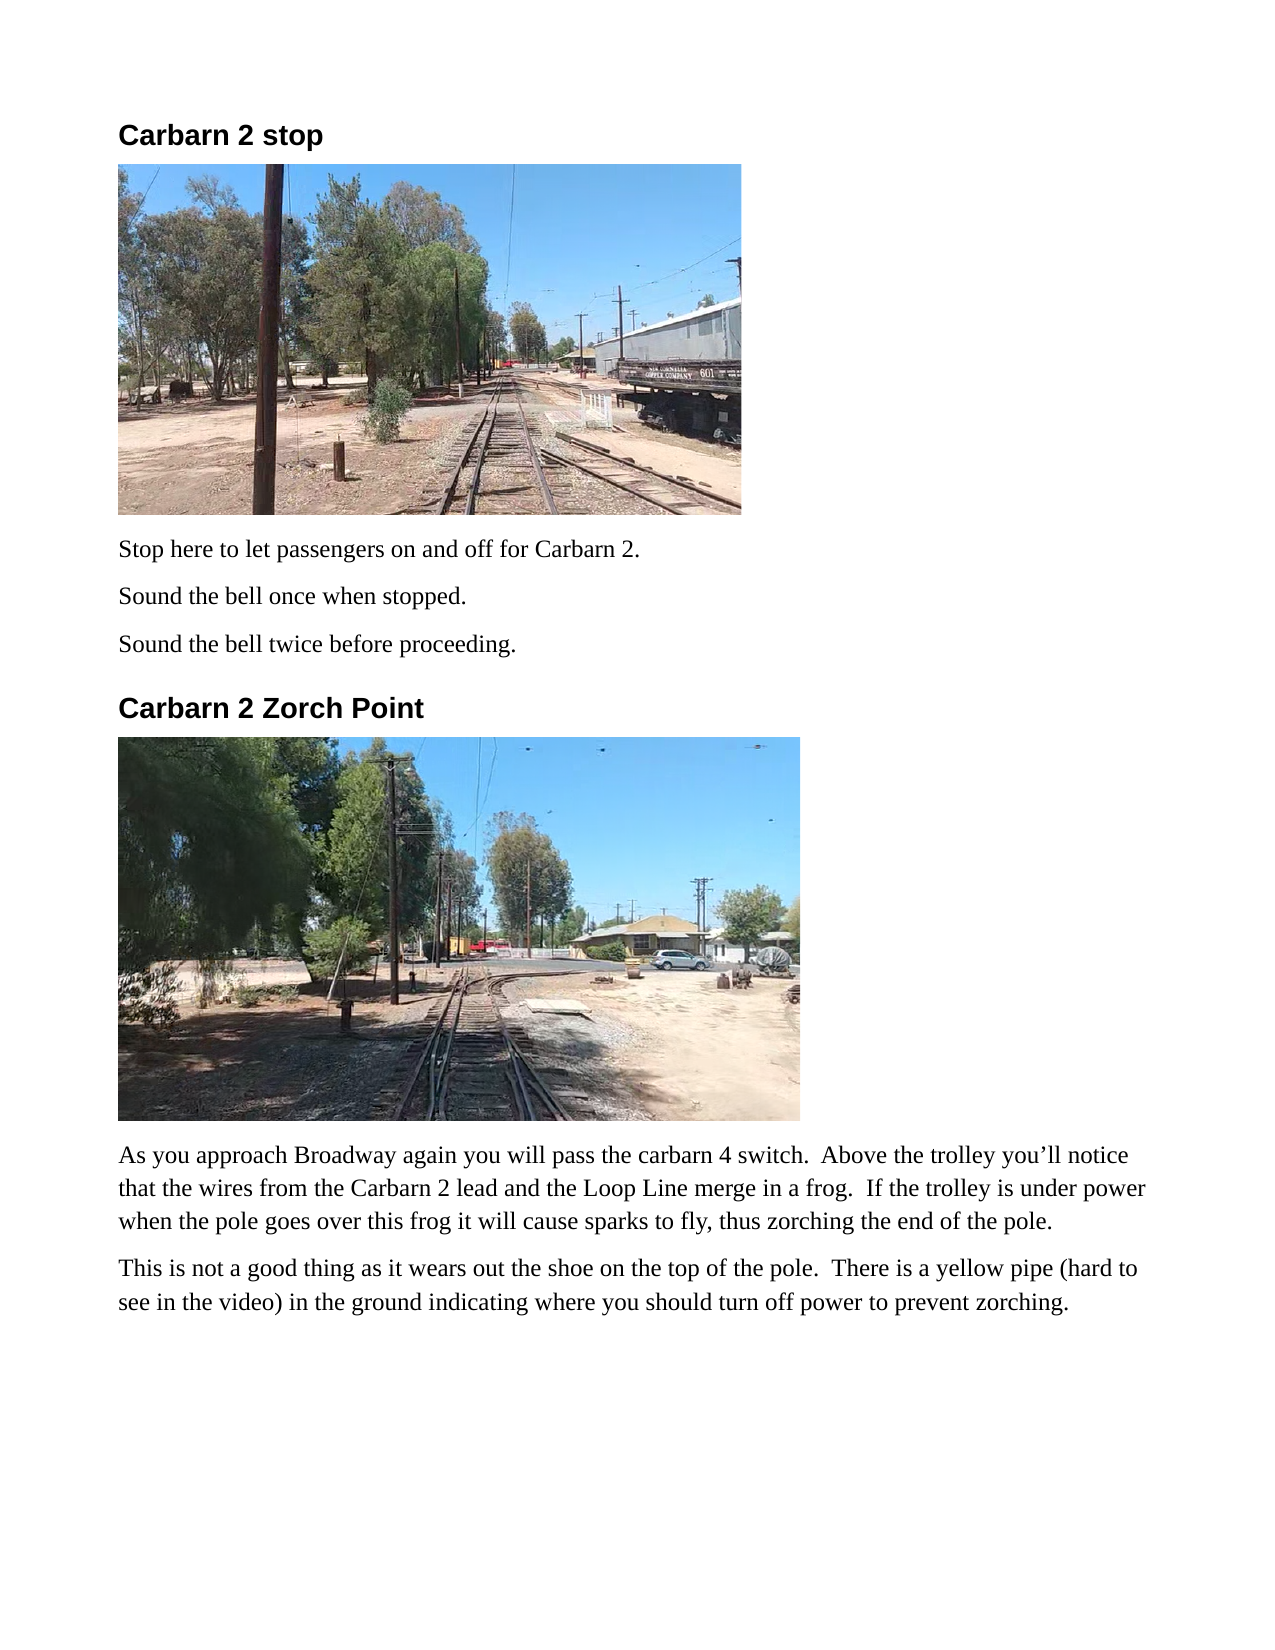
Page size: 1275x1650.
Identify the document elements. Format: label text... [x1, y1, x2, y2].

subtitle Carbarn 2 stop [118, 118, 1157, 152]
text Stop here to let passengers on and off for Carbarn 2. [118, 534, 1157, 563]
subtitle Carbarn 2 Zorch Point [118, 691, 1157, 725]
text This is not a good thing as it wears out the shoe on the top of the pole. There is a yellow pipe (hard to see in the video) in the ground indicating where you should turn off power to prevent zorching. [118, 1253, 1157, 1315]
picture [118, 164, 742, 515]
text As you approach Broadway again you will pass the carbarn 4 switch. Above the trolley you’ll notice that the wires from the Carbarn 2 lead and the Loop Line merge in a frog. If the trolley is under power when the pole goes over this frog it will cause sparks to fly, thus zorching the end of the pole. [118, 1140, 1157, 1235]
text Sound the bell twice before proceeding. [118, 629, 1157, 658]
text Sound the bell once when stopped. [118, 581, 1157, 610]
picture [118, 737, 800, 1121]
